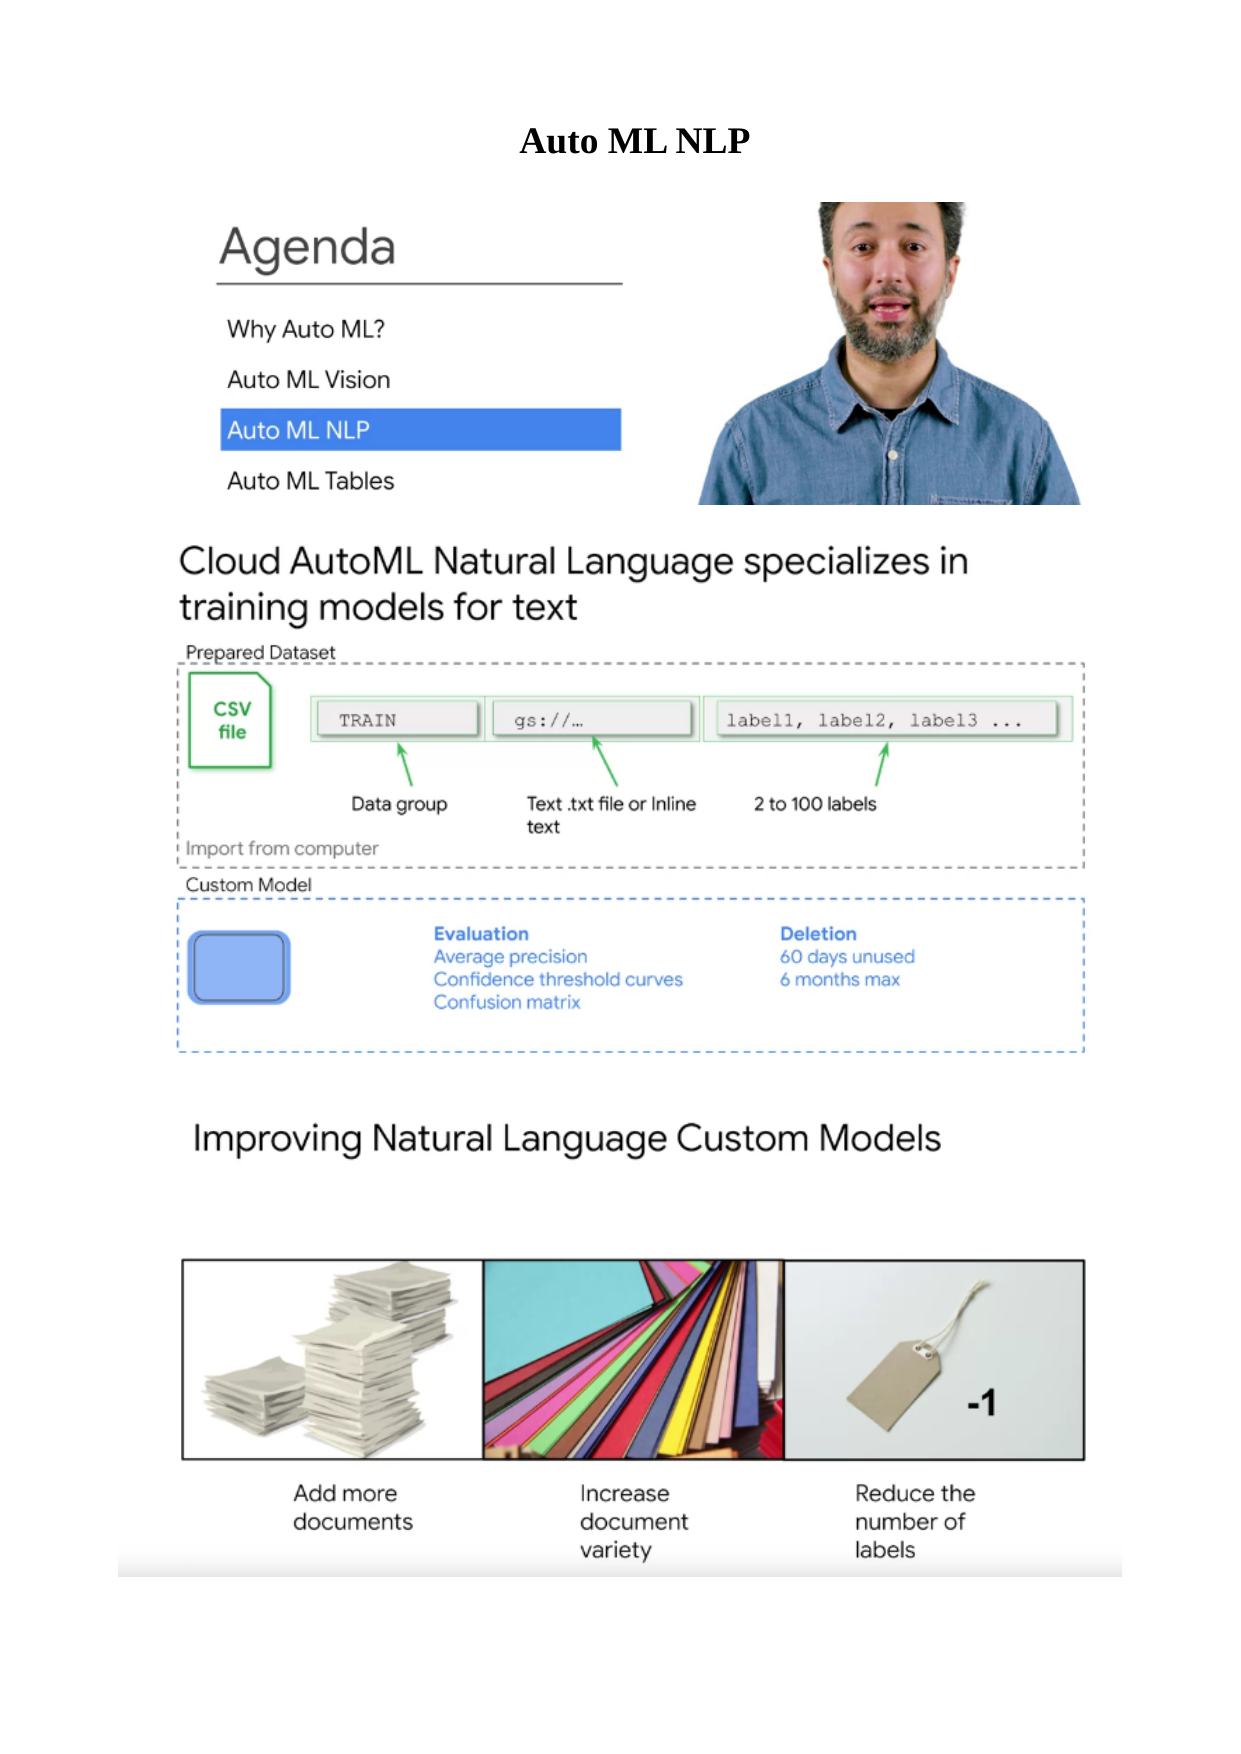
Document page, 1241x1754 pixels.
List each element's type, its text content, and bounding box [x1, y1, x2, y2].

picture [118, 533, 1123, 1074]
picture [118, 202, 1123, 505]
subtitle Auto ML NLP [118, 118, 1122, 161]
picture [118, 1102, 1123, 1577]
